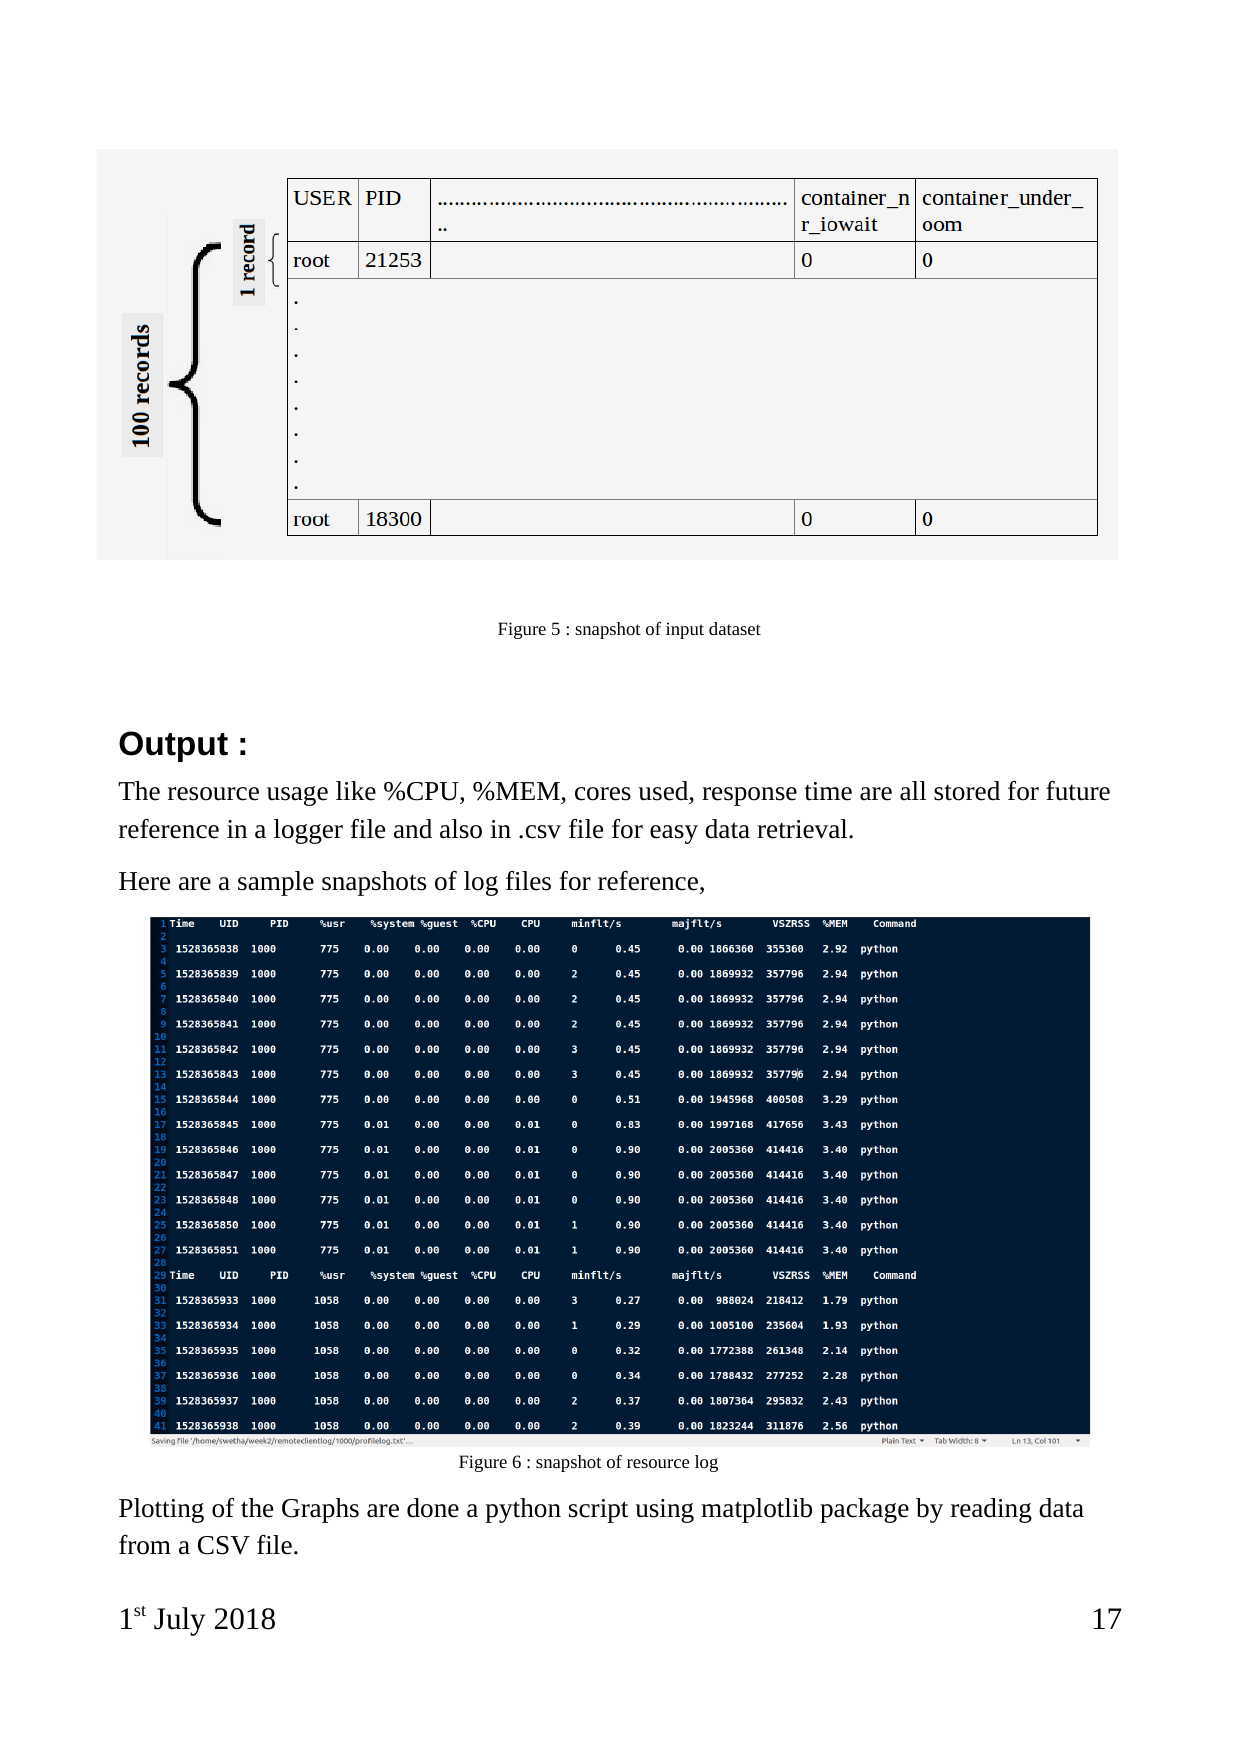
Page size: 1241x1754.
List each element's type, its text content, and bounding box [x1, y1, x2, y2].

picture [96, 149, 1118, 560]
subtitle Output : [118, 724, 1122, 763]
text The resource usage like %CPU, %MEM, cores used, response time are all stored for future reference in a logger file and also in .csv file for easy data retrieval. [118, 775, 1122, 844]
text Here are a sample snapshots of log files for reference, [118, 865, 1122, 896]
text Figure 5 : snapshot of input dataset [118, 618, 1122, 639]
picture [150, 917, 1091, 1447]
text Figure 6 : snapshot of resource log [118, 1439, 1122, 1473]
text Plotting of the Graphs are done a python script using matplotlib package by reading data from a CSV file. [118, 1492, 1122, 1561]
